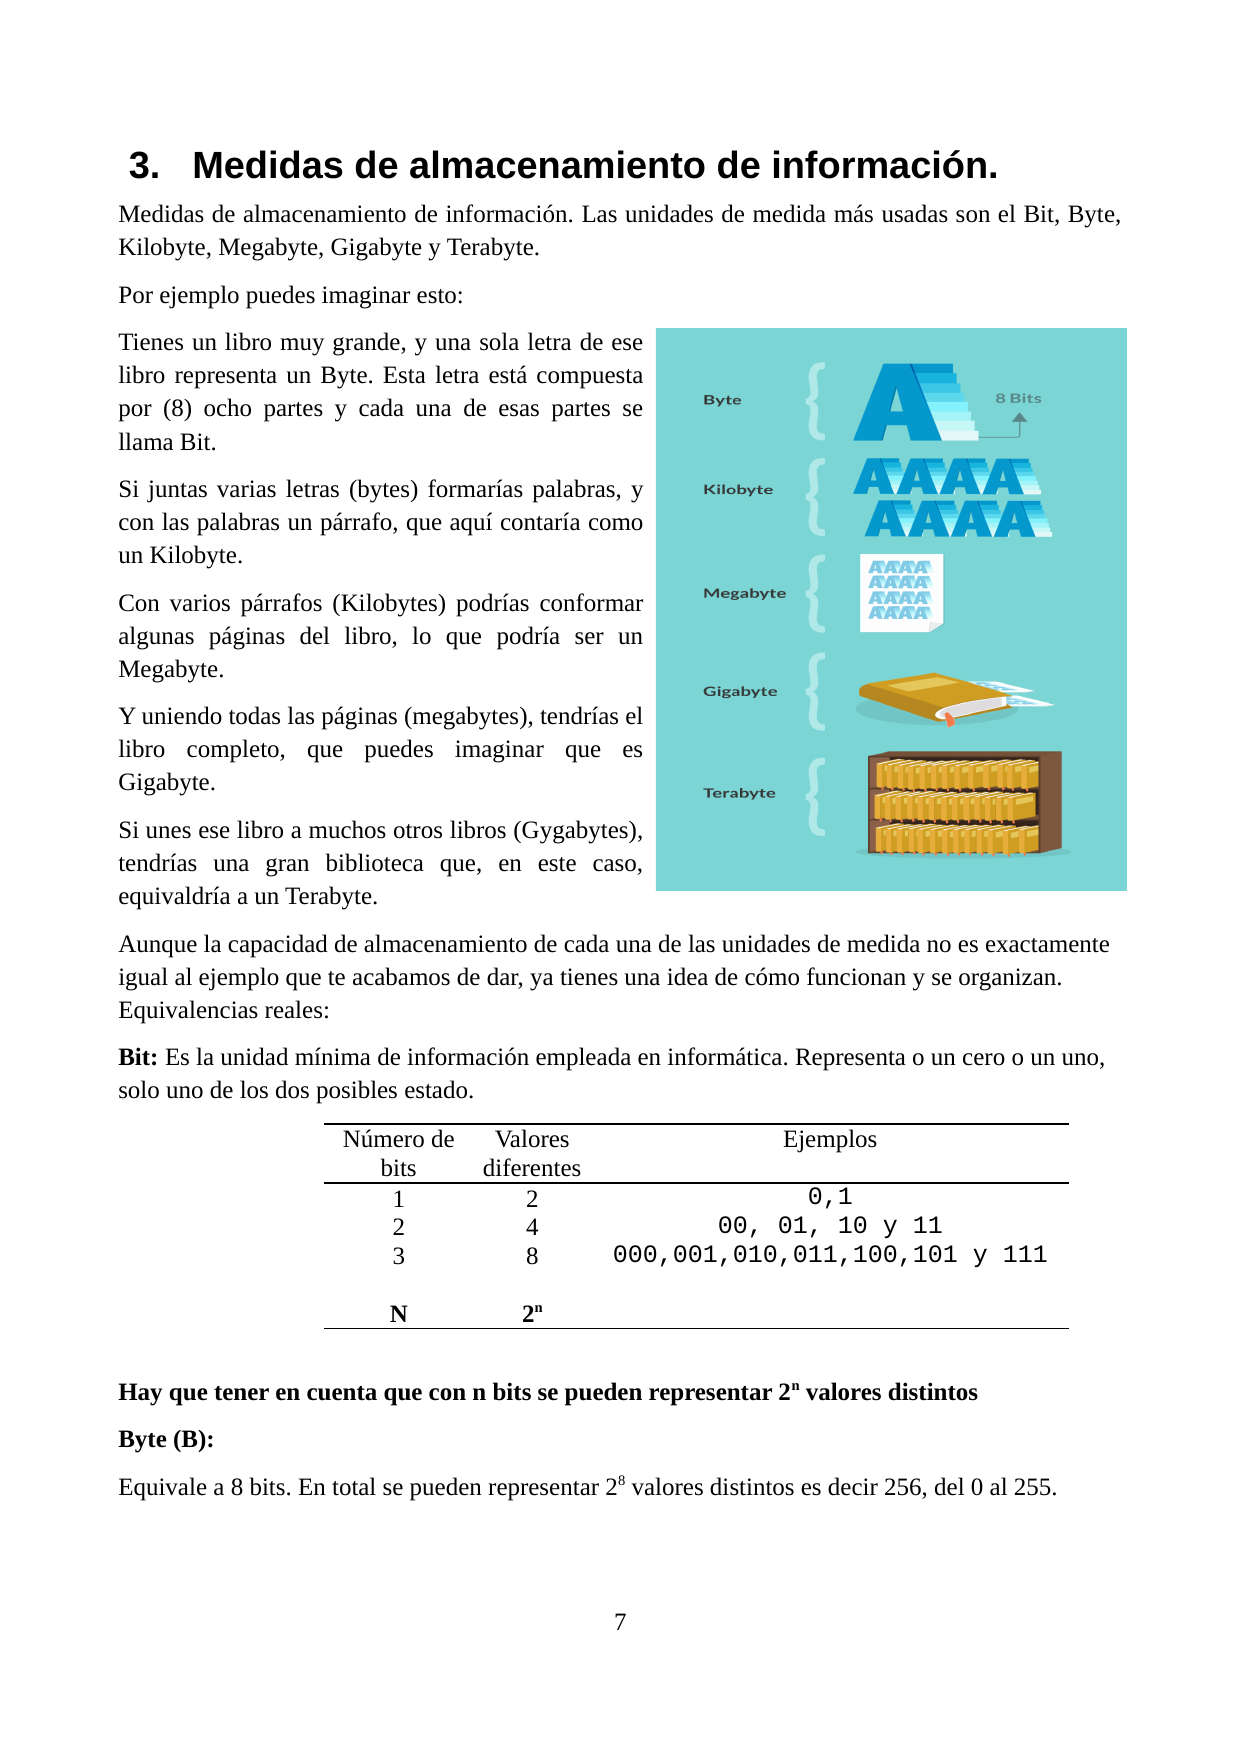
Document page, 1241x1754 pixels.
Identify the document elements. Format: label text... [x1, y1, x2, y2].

text Con varios párrafos (Kilobytes) podrías conformar algunas páginas del libro, lo que podría ser un Megabyte. [118, 588, 655, 683]
table_cell [591, 1299, 1069, 1327]
text Si unes ese libro a muchos otros libros (Gygabytes), tendrías una gran biblioteca que, en este caso, equivaldría a un Terabyte. [118, 815, 1122, 910]
table_cell 2 [324, 1213, 473, 1241]
table_cell 000,001,010,011,100,101 y 111 [591, 1241, 1069, 1270]
text Si juntas varias letras (bytes) formarías palabras, y con las palabras un párrafo, que aquí contaría como un Kilobyte. [118, 474, 655, 569]
text Y uniendo todas las páginas (megabytes), tendrías el libro completo, que puedes imaginar que es Gigabyte. [118, 701, 655, 796]
text Bit: Es la unidad mínima de información empleada en informática. Representa o un cero o un uno, solo uno de los dos posibles estado. [118, 1042, 1122, 1104]
table_cell [473, 1270, 591, 1299]
text Equivale a 8 bits. En total se pueden representar 28 valores distintos es decir 256, del 0 al 255. [118, 1472, 1122, 1501]
table_cell 0,1 [591, 1184, 1069, 1212]
table_cell 3 [324, 1241, 473, 1270]
table_cell 4 [473, 1213, 591, 1241]
text Aunque la capacidad de almacenamiento de cada una de las unidades de medida no es exactamente igual al ejemplo que te acabamos de dar, ya tienes una idea de cómo funcionan y se organizan. Equivalencias reales: [118, 929, 1122, 1023]
text Hay que tener en cuenta que con n bits se pueden representar 2n valores distintos [118, 1377, 1122, 1405]
table_header Número de bits [324, 1125, 473, 1182]
table_cell [591, 1270, 1069, 1299]
text Medidas de almacenamiento de información. Las unidades de medida más usadas son el Bit, Byte, Kilobyte, Megabyte, Gigabyte y Terabyte. [118, 199, 1122, 261]
picture [655, 328, 1127, 891]
table_cell 1 [324, 1184, 473, 1212]
table_cell 00, 01, 10 y 11 [591, 1213, 1069, 1241]
table_header Ejemplos [591, 1125, 1069, 1182]
table_cell 8 [473, 1241, 591, 1270]
subtitle Medidas de almacenamiento de información. [118, 143, 1122, 187]
table_cell [324, 1270, 473, 1299]
table_cell 2 [473, 1184, 591, 1212]
table_cell 2n [473, 1299, 591, 1327]
text Por ejemplo puedes imaginar esto: [118, 280, 1122, 309]
table_header Valores diferentes [473, 1125, 591, 1182]
text Tienes un libro muy grande, y una sola letra de ese libro representa un Byte. Esta letra está compuesta por (8) ocho partes y cada una de esas partes se llama Bit. [118, 327, 1122, 455]
table_cell N [324, 1299, 473, 1327]
text Byte (B): [118, 1424, 1122, 1453]
